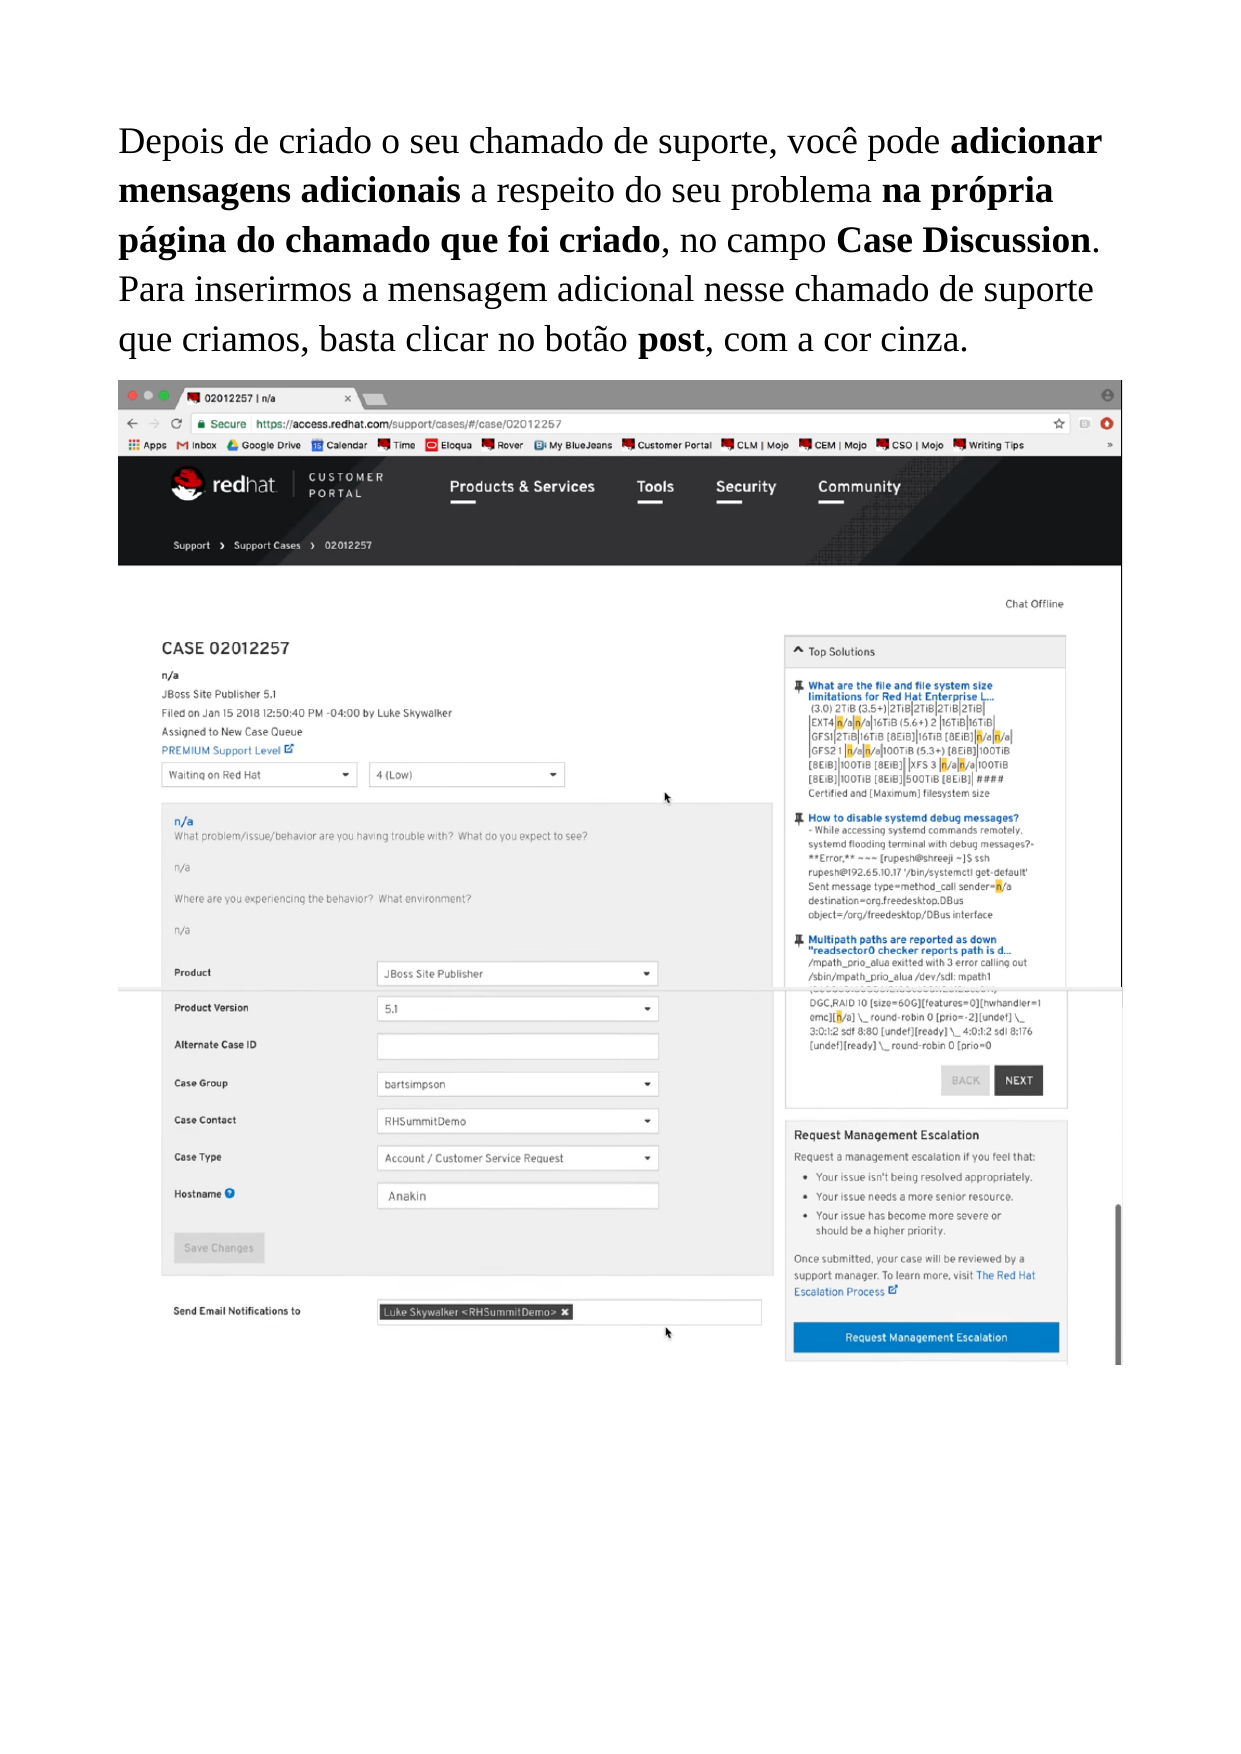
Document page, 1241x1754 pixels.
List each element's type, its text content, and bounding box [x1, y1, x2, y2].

text Depois de criado o seu chamado de suporte, você pode adicionar mensagens adicionais a respeito do seu problema na própria página do chamado que foi criado, no campo Case Discussion. Para inserirmos a mensagem adicional nesse chamado de suporte que criamos, basta clicar no botão post, com a cor cinza. [118, 118, 1122, 359]
picture [118, 380, 1123, 1365]
